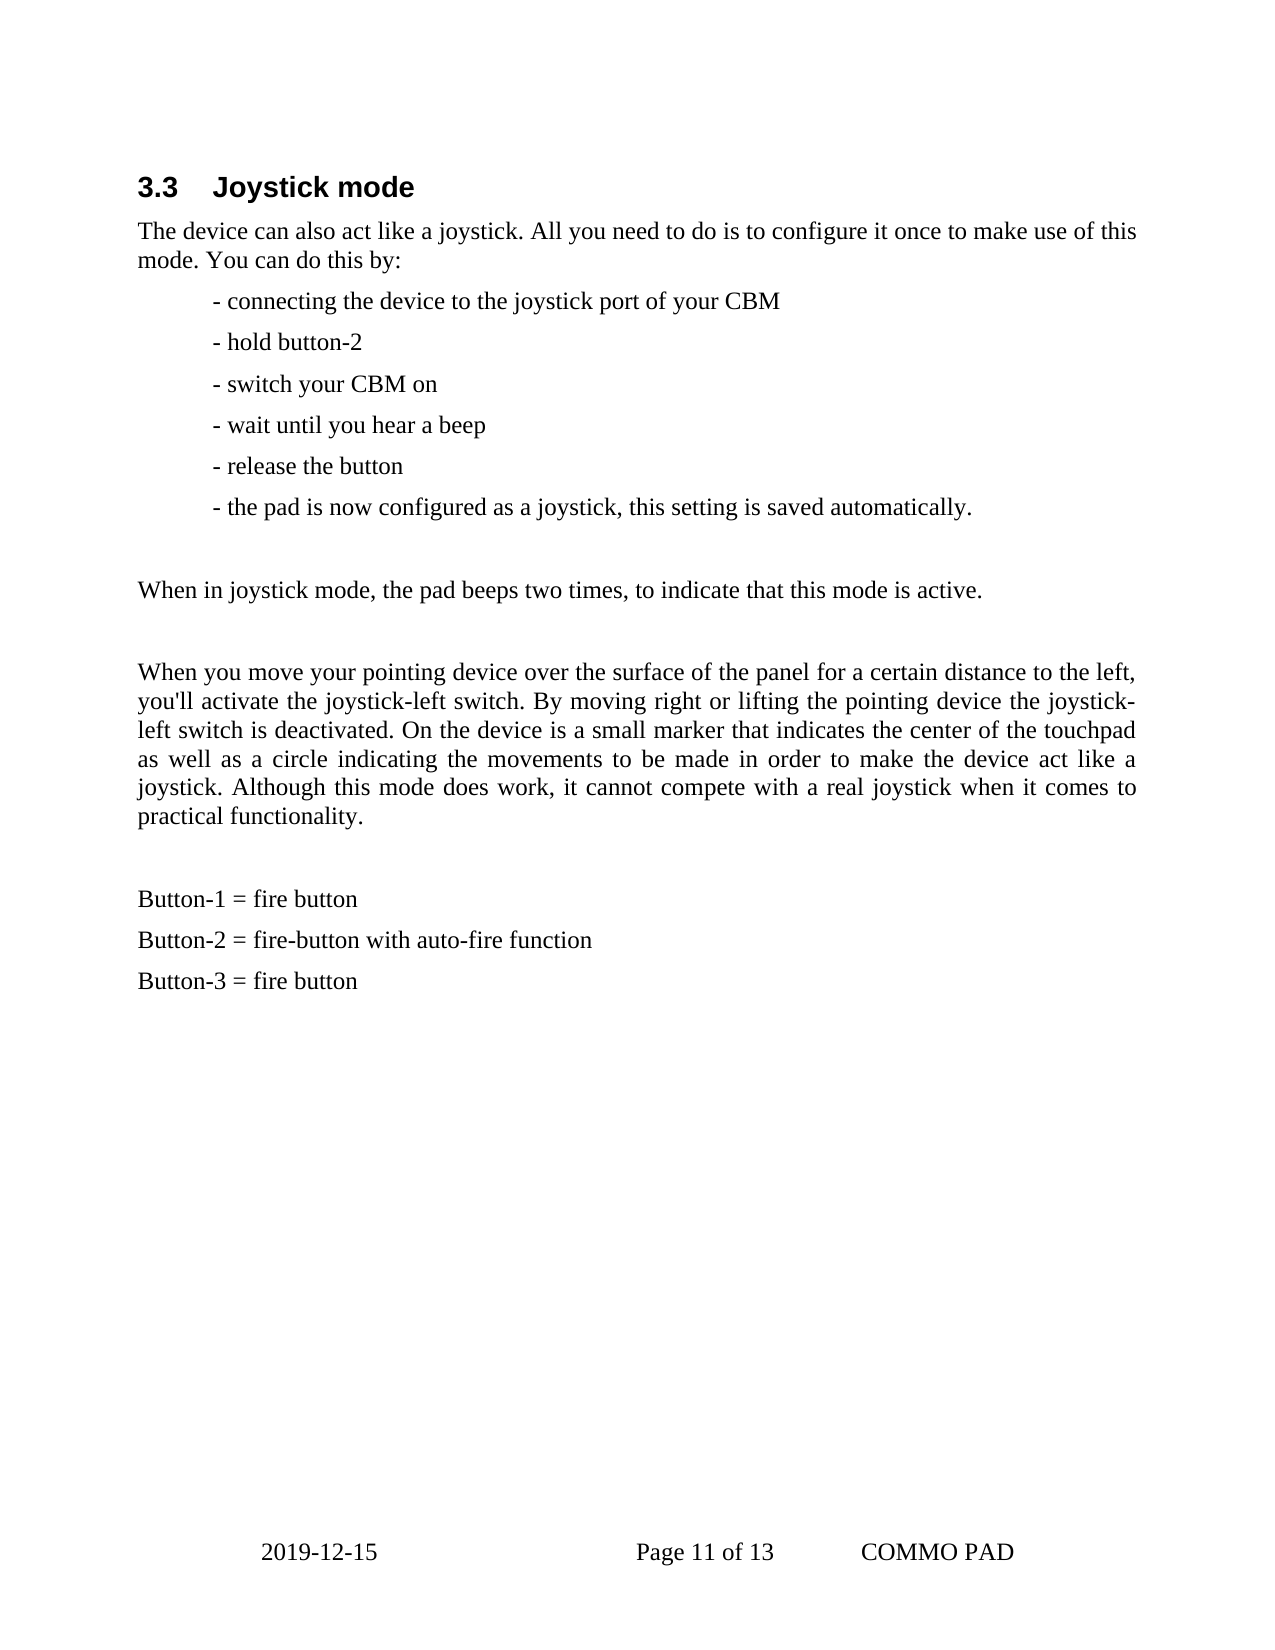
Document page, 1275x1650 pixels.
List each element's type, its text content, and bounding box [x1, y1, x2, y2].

text Button-1 = fire button [137, 884, 1138, 912]
text Button-3 = fire button [137, 966, 1138, 995]
text - connecting the device to the joystick port of your CBM [137, 286, 1138, 315]
text - release the button [137, 451, 1138, 480]
text Button-2 = fire-button with auto-fire function [137, 925, 1138, 954]
text - the pad is now configured as a joystick, this setting is saved automatically. [137, 492, 1138, 521]
text - wait until you hear a beep [137, 410, 1138, 439]
subtitle Joystick mode [137, 170, 1138, 204]
text - hold button-2 [137, 327, 1138, 356]
text When you move your pointing device over the surface of the panel for a certain distance to the left, you'll activate the joystick-left switch. By moving right or lifting the pointing device the joystick-left switch is deactivated. On the device is a small marker that indicates the center of the touchpad as well as a circle indicating the movements to be made in order to make the device act like a joystick. Although this mode does work, it cannot compete with a real joystick when it comes to practical functionality. [137, 657, 1138, 830]
text When in joystick mode, the pad beeps two times, to indicate that this mode is active. [137, 575, 1138, 604]
text - switch your CBM on [137, 369, 1138, 397]
text The device can also act like a joystick. All you need to do is to configure it once to make use of this mode. You can do this by: [137, 216, 1138, 274]
